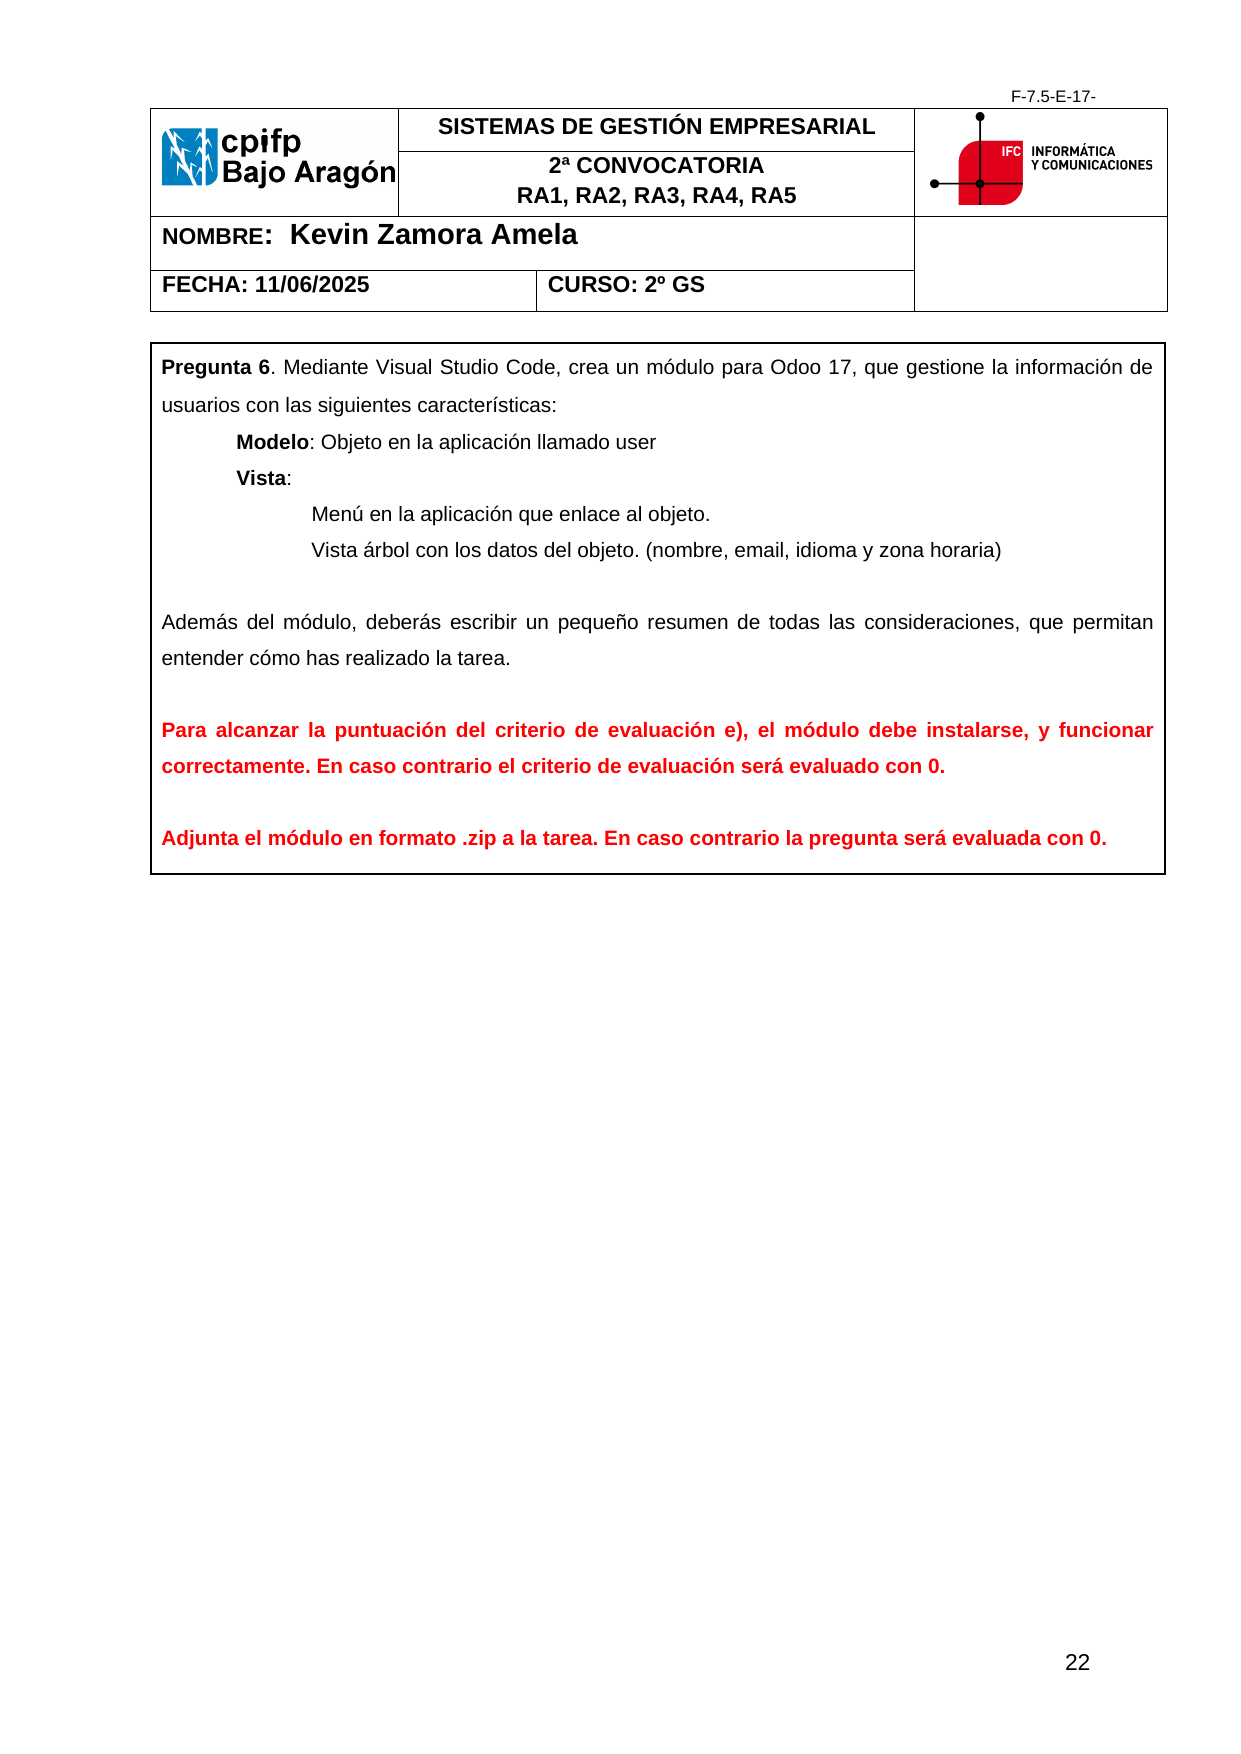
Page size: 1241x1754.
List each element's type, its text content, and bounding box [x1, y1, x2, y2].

picture [930, 112, 1153, 205]
table_header Pregunta 6. Mediante Visual Studio Code, crea un módulo para Odoo 17, que gestione la información de usuarios con las siguientes características: Modelo: Objeto en la aplicación llamado user Vista: Menú en la aplicación que enlace al objeto. Vista árbol con los datos del objeto. (nombre, email, idioma y zona horaria) Además del módulo, deberás escribir un pequeño resumen de todas las consideraciones, que permitan entender cómo has realizado la tarea. Para alcanzar la puntuación del criterio de evaluación e), el módulo debe instalarse, y funcionar correctamente. En caso contrario el criterio de evaluación será evaluado con 0. Adjunta el módulo en formato .zip a la tarea. En caso contrario la pregunta será evaluada con 0. [152, 344, 1164, 873]
picture [161, 127, 397, 190]
